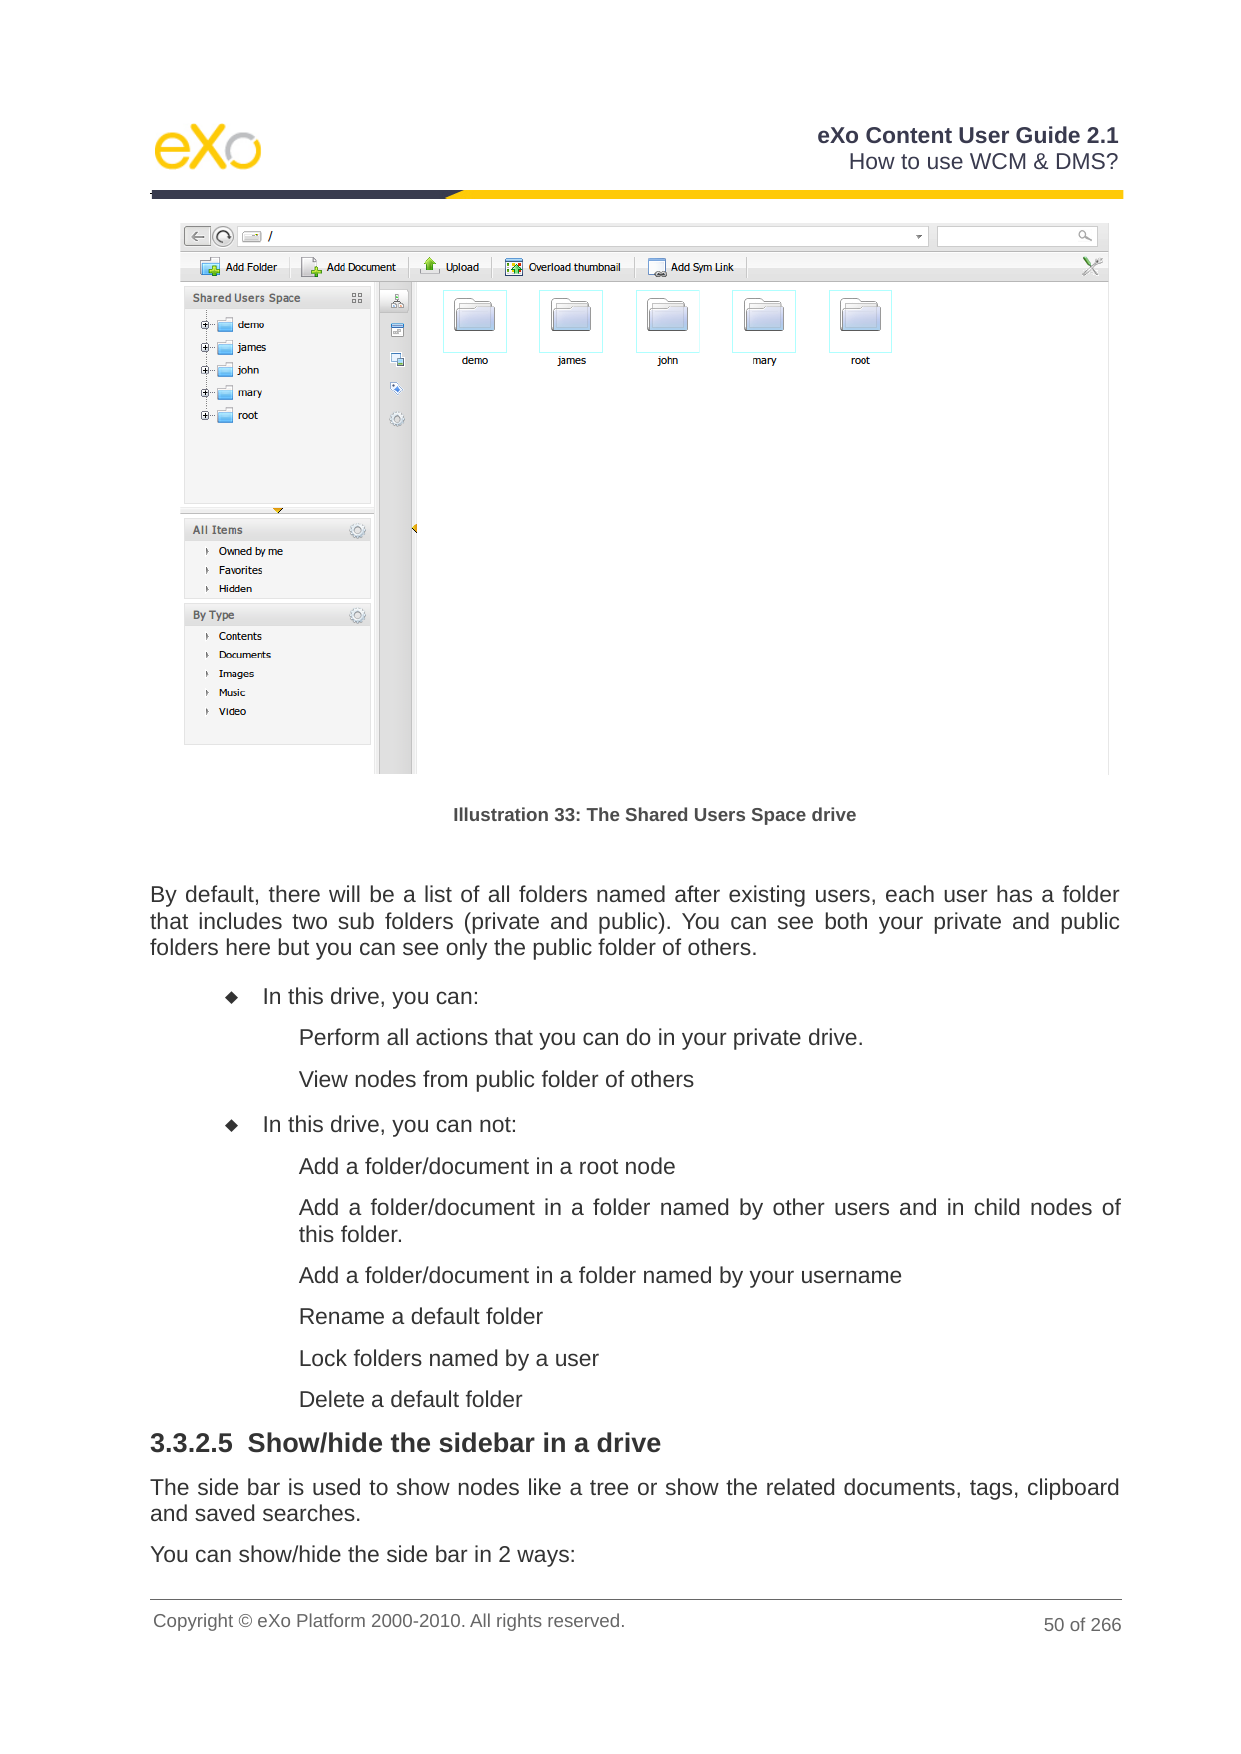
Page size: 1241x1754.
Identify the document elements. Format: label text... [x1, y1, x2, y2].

text By default, there will be a list of all folders named after existing users, each user has a folder that includes two sub folders (private and public). You can see both your private and public folders here but you can see only the public folder of others. [150, 881, 1122, 960]
list In this drive, you can not: [225, 1111, 1122, 1138]
list In this drive, you can: [225, 983, 1122, 1009]
list Add a folder/document in a root node [261, 1153, 1122, 1179]
picture [151, 190, 1124, 199]
subtitle Show/hide the sidebar in a drive [150, 1427, 1122, 1458]
text You can show/hide the side bar in 2 ways: [150, 1541, 1122, 1568]
list Perform all actions that you can do in your private drive. [261, 1024, 1122, 1051]
list Rename a default folder [261, 1303, 1122, 1329]
picture [180, 223, 1109, 775]
text The side bar is used to show nodes like a tree or show the related documents, tags, clipboard and saved searches. [150, 1473, 1122, 1526]
list Delete a default folder [261, 1386, 1122, 1412]
picture [155, 123, 262, 170]
text Illustration 33: The Shared Users Space drive [163, 298, 1146, 825]
list Add a folder/document in a folder named by other users and in child nodes of this folder. [261, 1194, 1122, 1247]
list Lock folders named by a user [261, 1344, 1122, 1371]
list View nodes from public folder of others [261, 1066, 1122, 1092]
list Add a folder/document in a folder named by your username [261, 1262, 1122, 1288]
